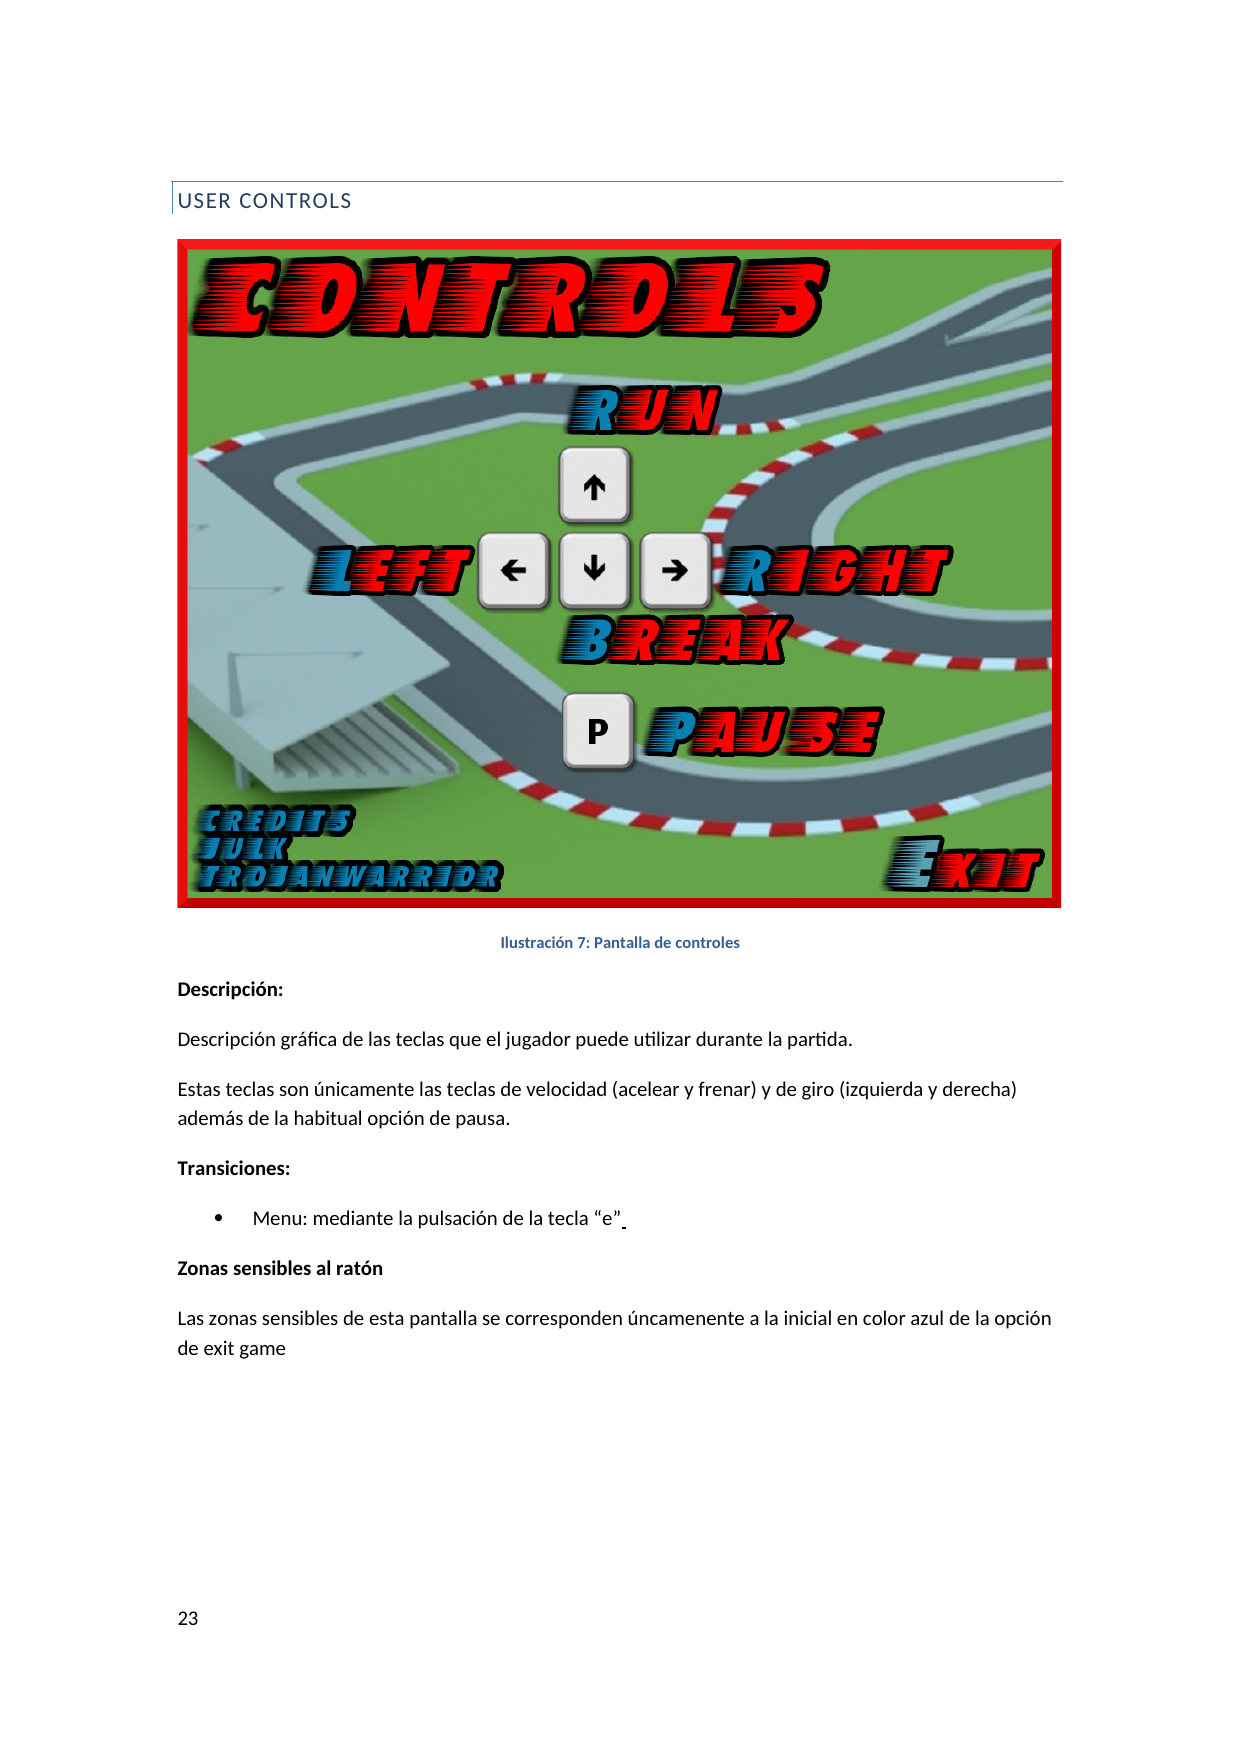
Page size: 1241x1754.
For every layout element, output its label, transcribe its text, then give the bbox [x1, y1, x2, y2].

picture [177, 239, 1062, 908]
text Descripción gráfica de las teclas que el jugador puede utilizar durante la partida. [177, 1026, 1063, 1052]
text Zonas sensibles al ratón [177, 1256, 1063, 1281]
text Las zonas sensibles de esta pantalla se corresponden úncamenente a la inicial en color azul de la opción de exit game [177, 1306, 1063, 1360]
text Estas teclas son únicamente las teclas de velocidad (acelear y frenar) y de giro (izquierda y derecha) además de la habitual opción de pausa. [177, 1076, 1063, 1131]
text Descripción: [177, 976, 1063, 1002]
subtitle USER CONTROLS [173, 182, 1063, 214]
text Ilustración 7: Pantalla de controles [177, 932, 1063, 953]
list Menu: mediante la pulsación de la tecla “e” [215, 1206, 1063, 1231]
text Transiciones: [177, 1156, 1063, 1181]
